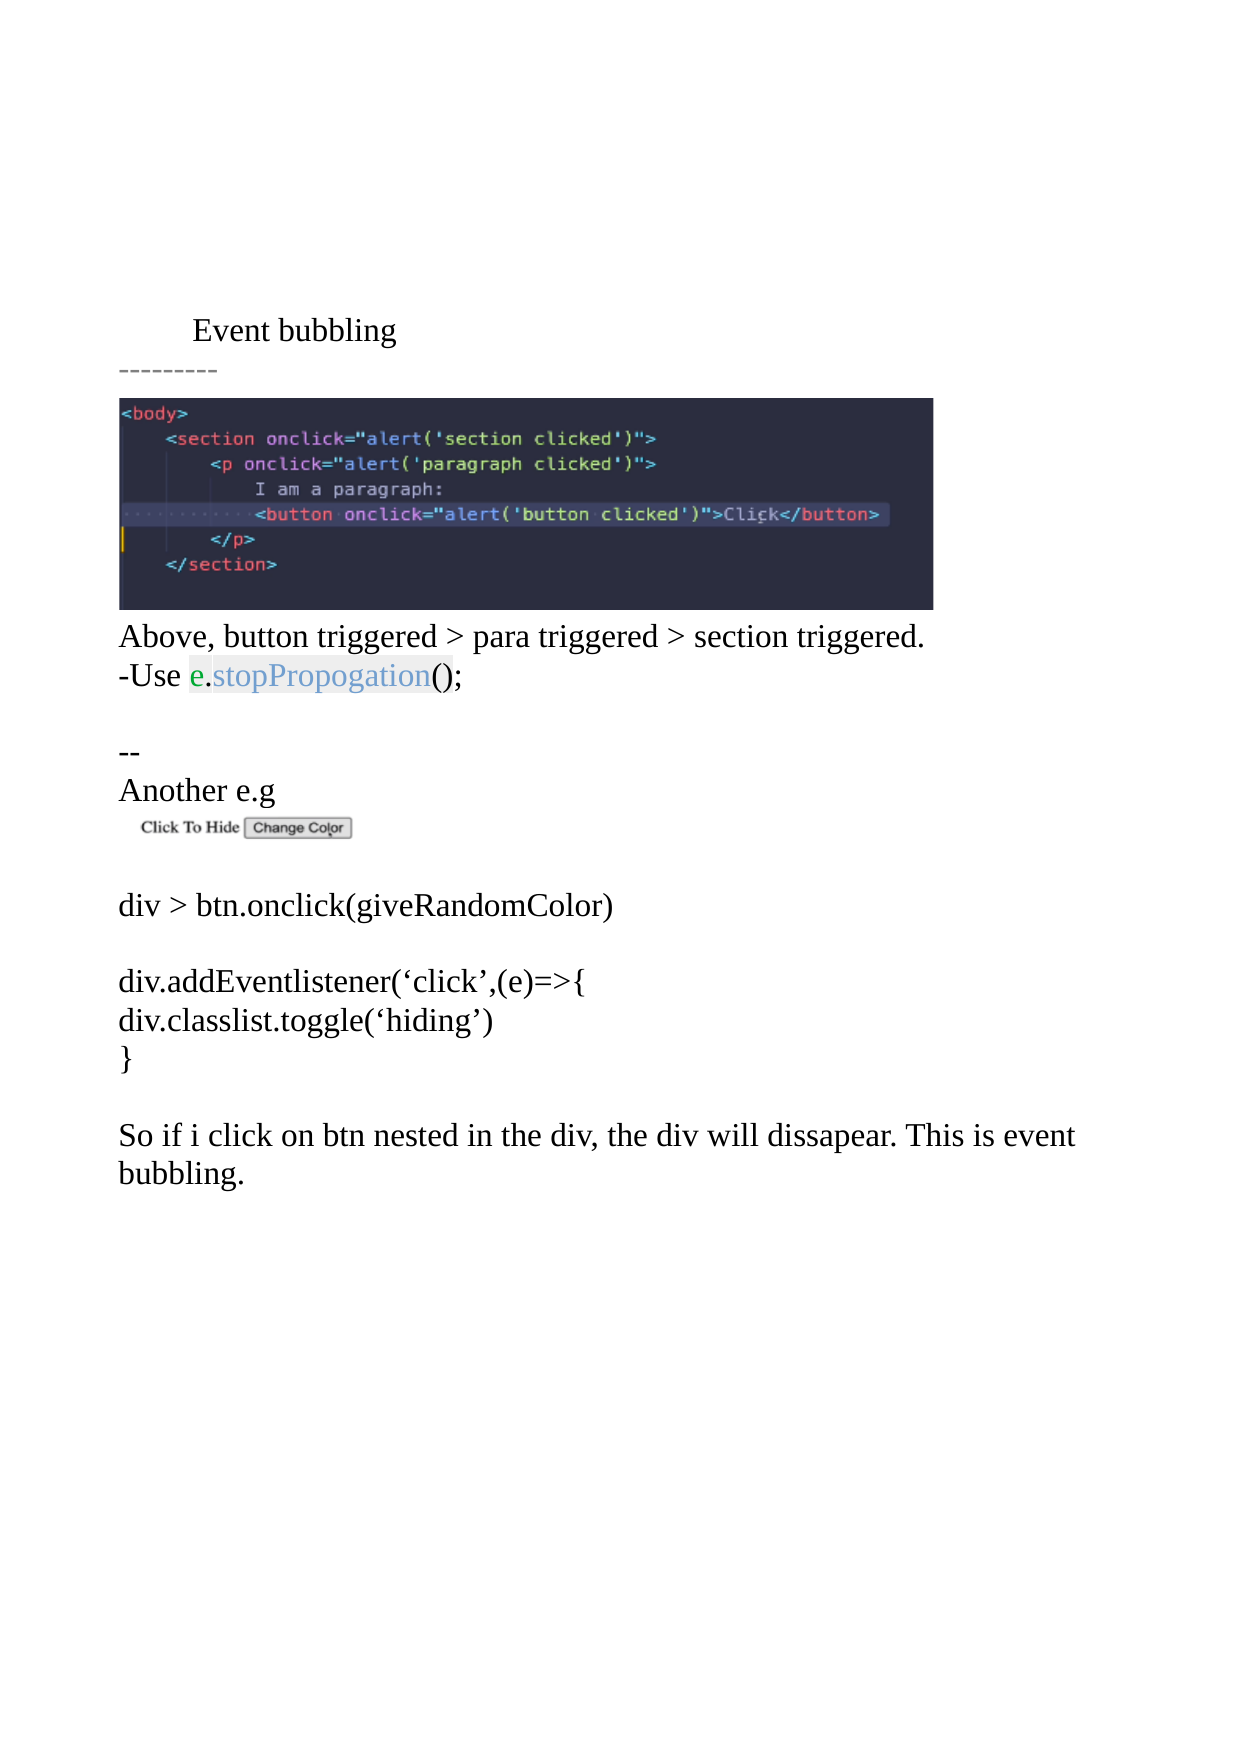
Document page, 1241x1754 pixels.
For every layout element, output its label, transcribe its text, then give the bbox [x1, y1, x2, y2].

text So if i click on btn nested in the div, the div will dissapear. This is event bubbling. [118, 1115, 1122, 1191]
text div.classlist.toggle(‘hiding’) [118, 1000, 1122, 1038]
text div > btn.onclick(giveRandomColor) [118, 885, 1122, 923]
text Above, button triggered > para triggered > section triggered. [118, 616, 1122, 655]
text --------- [118, 348, 1122, 386]
text -- [118, 731, 1122, 770]
text Event bubbling [118, 310, 1122, 348]
text div.addEventlistener(‘click’,(e)=>{ [118, 961, 1122, 1000]
text Another e.g [118, 770, 1122, 808]
picture [135, 808, 402, 861]
text -Use e.stopPropogation(); [118, 655, 1122, 693]
picture [119, 398, 934, 610]
text } [118, 1038, 1122, 1076]
